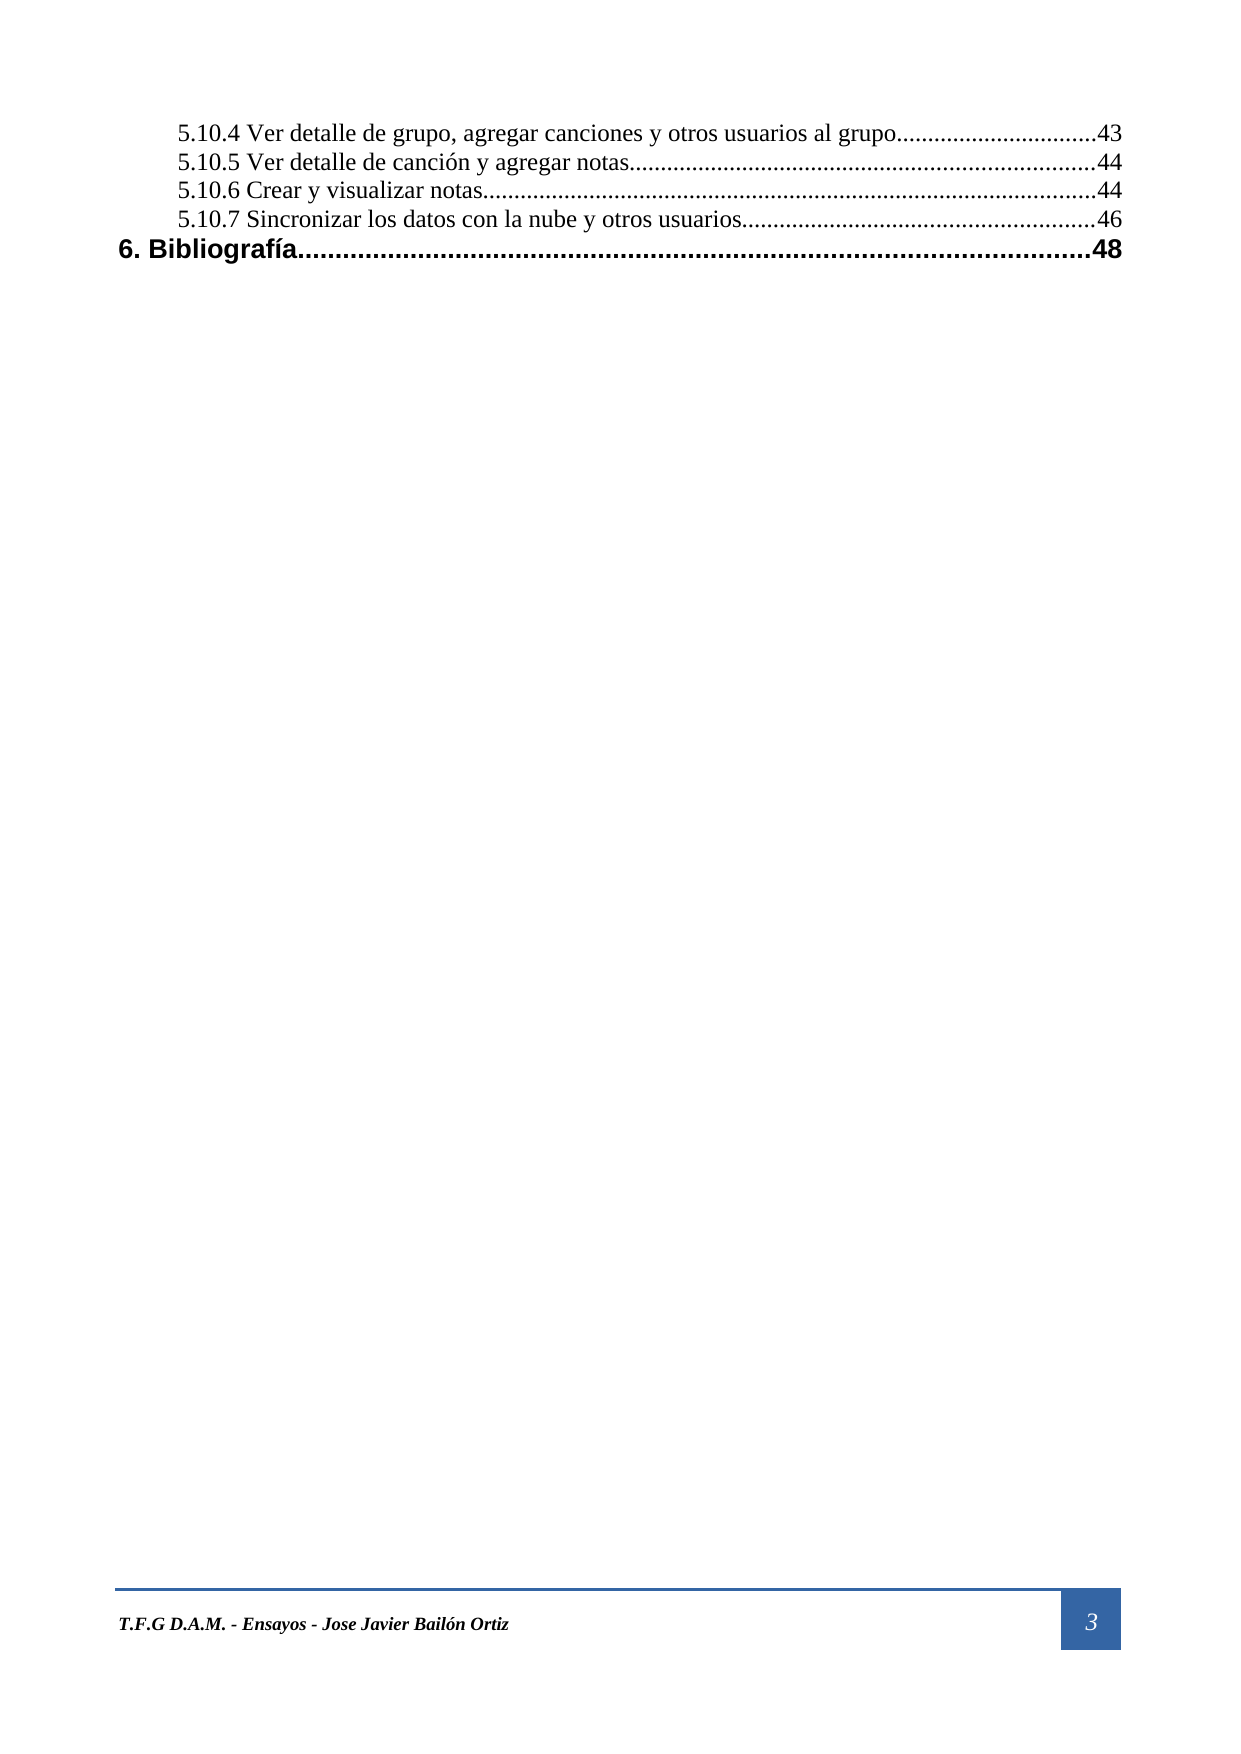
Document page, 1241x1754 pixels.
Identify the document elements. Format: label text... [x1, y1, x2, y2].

text 5.10.6 Crear y visualizar notas 44 [177, 176, 1122, 204]
text 5.10.5 Ver detalle de canción y agregar notas 44 [177, 147, 1122, 176]
text 5.10.7 Sincronizar los datos con la nube y otros usuarios 46 [177, 204, 1122, 233]
text 6. Bibliografía 48 [118, 233, 1122, 264]
text 5.10.4 Ver detalle de grupo, agregar canciones y otros usuarios al grupo 43 [177, 118, 1122, 147]
